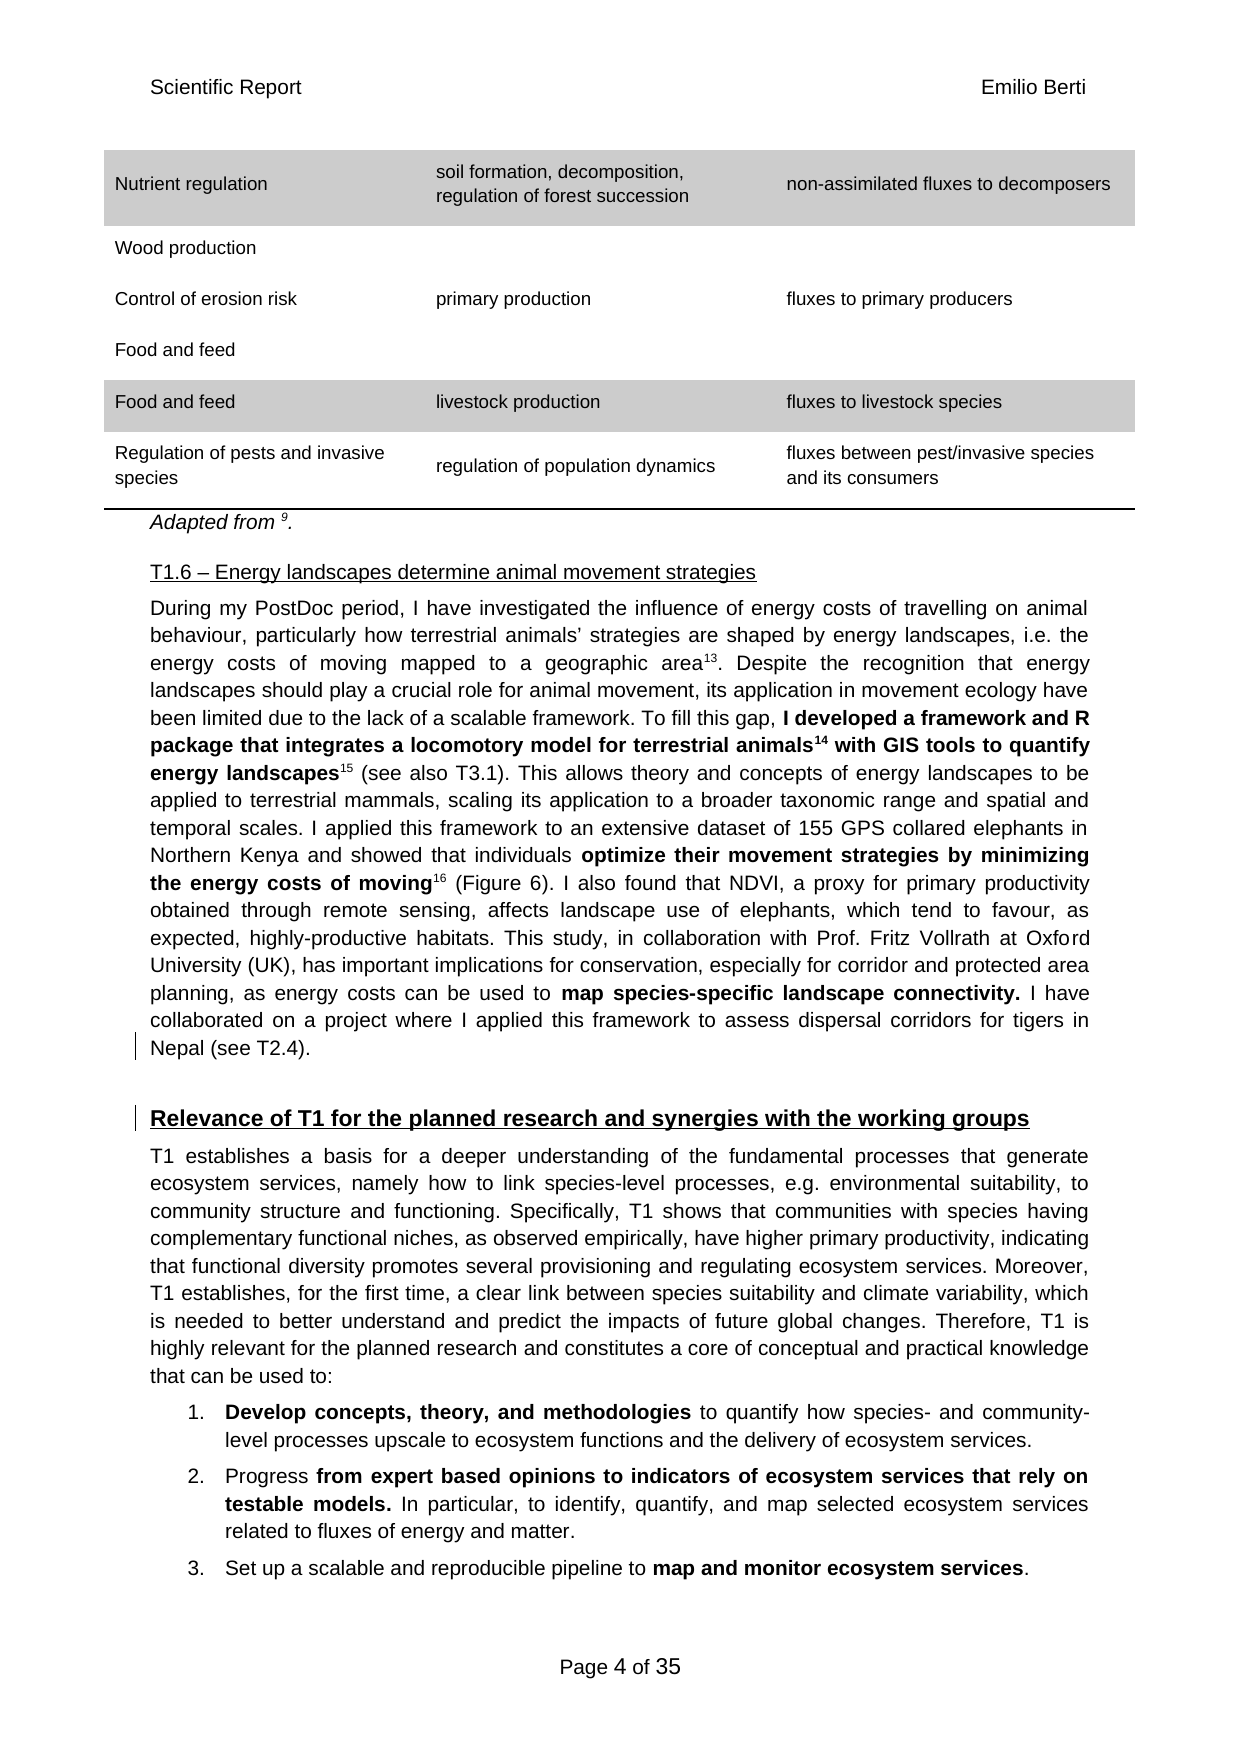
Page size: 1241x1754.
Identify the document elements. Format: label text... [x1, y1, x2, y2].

table_cell regulation of population dynamics [425, 432, 776, 508]
list Develop concepts, theory, and methodologies to quantify how species- and community-level processes upscale to ecosystem functions and the delivery of ecosystem services. [187, 1400, 1090, 1452]
table_cell soil formation, decomposition, regulation of forest succession [425, 150, 776, 226]
table_cell livestock production [425, 380, 776, 432]
table_cell non-assimilated ﬂuxes to decomposers [776, 150, 1135, 226]
table_cell primary production [425, 226, 776, 380]
table_cell Control of erosion risk [104, 278, 425, 329]
subtitle T1.6 – Energy landscapes determine animal movement strategies [150, 560, 1090, 584]
list Set up a scalable and reproducible pipeline to map and monitor ecosystem services. [187, 1556, 1090, 1579]
table_cell fluxes to livestock species [776, 380, 1135, 432]
table_cell fluxes to primary producers [776, 226, 1135, 380]
table_cell Wood production [104, 226, 425, 277]
table_cell Regulation of pests and invasive species [104, 432, 425, 508]
list Progress from expert based opinions to indicators of ecosystem services that rely on testable models. In particular, to identify, quantify, and map selected ecosystem services related to fluxes of energy and matter. [187, 1464, 1090, 1543]
text T1 establishes a basis for a deeper understanding of the fundamental processes that generate ecosystem services, namely how to link species-level processes, e.g. environmental suitability, to community structure and functioning. Specifically, T1 shows that communities with species having complementary functional niches, as observed empirically, have higher primary productivity, indicating that functional diversity promotes several provisioning and regulating ecosystem services. Moreover, T1 establishes, for the first time, a clear link between species suitability and climate variability, which is needed to better understand and predict the impacts of future global changes. Therefore, T1 is highly relevant for the planned research and constitutes a core of conceptual and practical knowledge that can be used to: [150, 1144, 1090, 1388]
text Adapted from 9. [150, 510, 1090, 534]
table_cell Nutrient regulation [104, 150, 425, 226]
table_cell Food and feed [104, 380, 425, 432]
table_cell Food and feed [104, 329, 425, 380]
table_cell fluxes between pest/invasive species and its consumers [776, 432, 1135, 508]
text During my PostDoc period, I have investigated the influence of energy costs of travelling on animal behaviour, particularly how terrestrial animals’ strategies are shaped by energy landscapes, i.e. the energy costs of moving mapped to a geographic area13. Despite the recognition that energy landscapes should play a crucial role for animal movement, its application in movement ecology have been limited due to the lack of a scalable framework. To fill this gap, I developed a framework and R package that integrates a locomotory model for terrestrial animals14 with GIS tools to quantify energy landscapes15 (see also T3.1). This allows theory and concepts of energy landscapes to be applied to terrestrial mammals, scaling its application to a broader taxonomic range and spatial and temporal scales. I applied this framework to an extensive dataset of 155 GPS collared elephants in Northern Kenya and showed that individuals optimize their movement strategies by minimizing the energy costs of moving16 (Figure 6). I also found that NDVI, a proxy for primary productivity obtained through remote sensing, affects landscape use of elephants, which tend to favour, as expected, highly-productive habitats. This study, in collaboration with Prof. Fritz Vollrath at Oxford University (UK), has important implications for conservation, especially for corridor and protected area planning, as energy costs can be used to map species-specific landscape connectivity. I have collaborated on a project where I applied this framework to assess dispersal corridors for tigers in Nepal (see T2.4).Relevance of T1 for the planned research and synergies with the working groups [150, 596, 1090, 1060]
